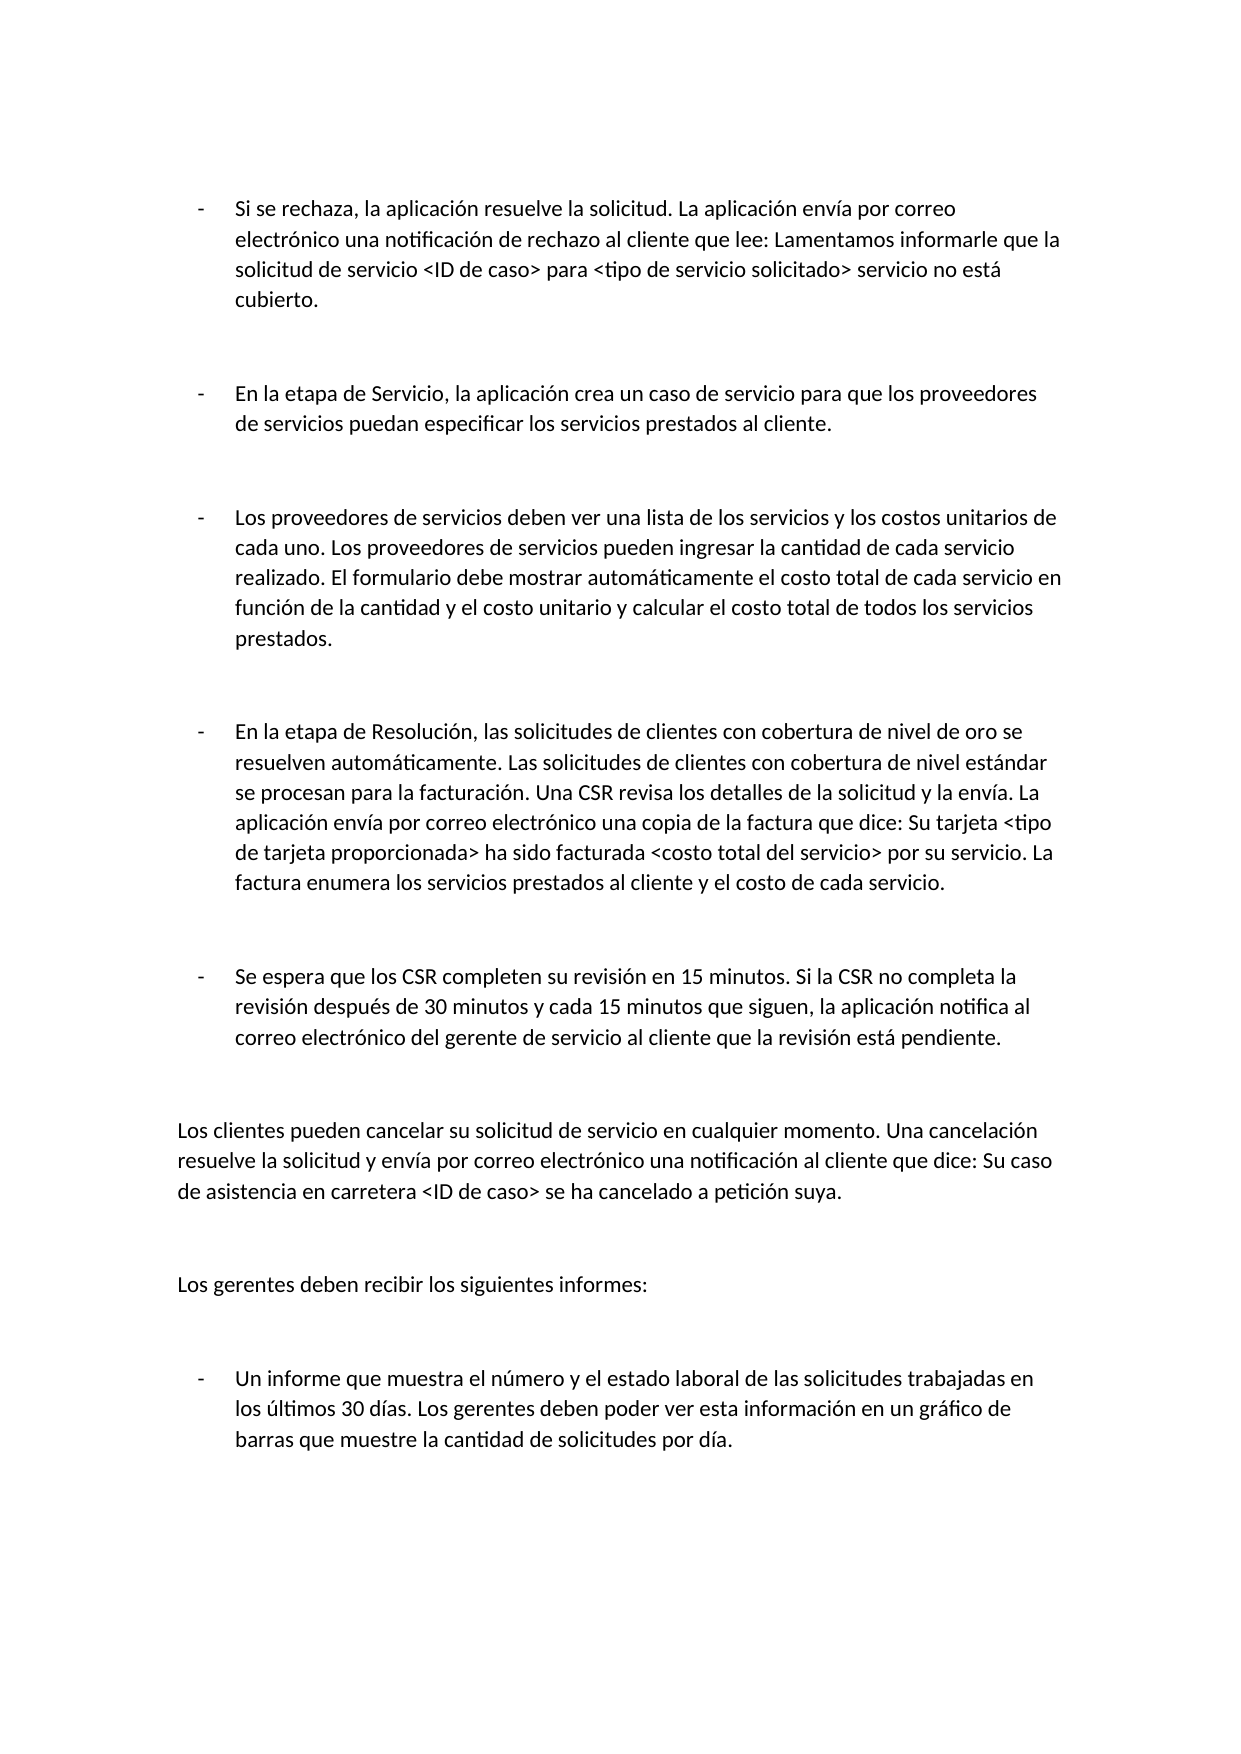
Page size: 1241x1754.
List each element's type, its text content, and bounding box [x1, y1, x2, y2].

list Si se rechaza, la aplicación resuelve la solicitud. La aplicación envía por correo electrónico una notificación de rechazo al cliente que lee: Lamentamos informarle que la solicitud de servicio <ID de caso> para <tipo de servicio solicitado> servicio no está cubierto. [197, 194, 1063, 313]
text Los clientes pueden cancelar su solicitud de servicio en cualquier momento. Una cancelación resuelve la solicitud y envía por correo electrónico una notificación al cliente que dice: Su caso de asistencia en carretera <ID de caso> se ha cancelado a petición suya. [177, 1116, 1063, 1205]
list En la etapa de Resolución, las solicitudes de clientes con cobertura de nivel de oro se resuelven automáticamente. Las solicitudes de clientes con cobertura de nivel estándar se procesan para la facturación. Una CSR revisa los detalles de la solicitud y la envía. La aplicación envía por correo electrónico una copia de la factura que dice: Su tarjeta <tipo de tarjeta proporcionada> ha sido facturada <costo total del servicio> por su servicio. La factura enumera los servicios prestados al cliente y el costo de cada servicio. [197, 717, 1063, 896]
list Un informe que muestra el número y el estado laboral de las solicitudes trabajadas en los últimos 30 días. Los gerentes deben poder ver esta información en un gráfico de barras que muestre la cantidad de solicitudes por día. [197, 1364, 1063, 1453]
list Se espera que los CSR completen su revisión en 15 minutos. Si la CSR no completa la revisión después de 30 minutos y cada 15 minutos que siguen, la aplicación notifica al correo electrónico del gerente de servicio al cliente que la revisión está pendiente. [197, 962, 1063, 1051]
list Los proveedores de servicios deben ver una lista de los servicios y los costos unitarios de cada uno. Los proveedores de servicios pueden ingresar la cantidad de cada servicio realizado. El formulario debe mostrar automáticamente el costo total de cada servicio en función de la cantidad y el costo unitario y calcular el costo total de todos los servicios prestados. [197, 503, 1063, 652]
list En la etapa de Servicio, la aplicación crea un caso de servicio para que los proveedores de servicios puedan especificar los servicios prestados al cliente. [197, 379, 1063, 437]
text Los gerentes deben recibir los siguientes informes: [177, 1271, 1063, 1298]
